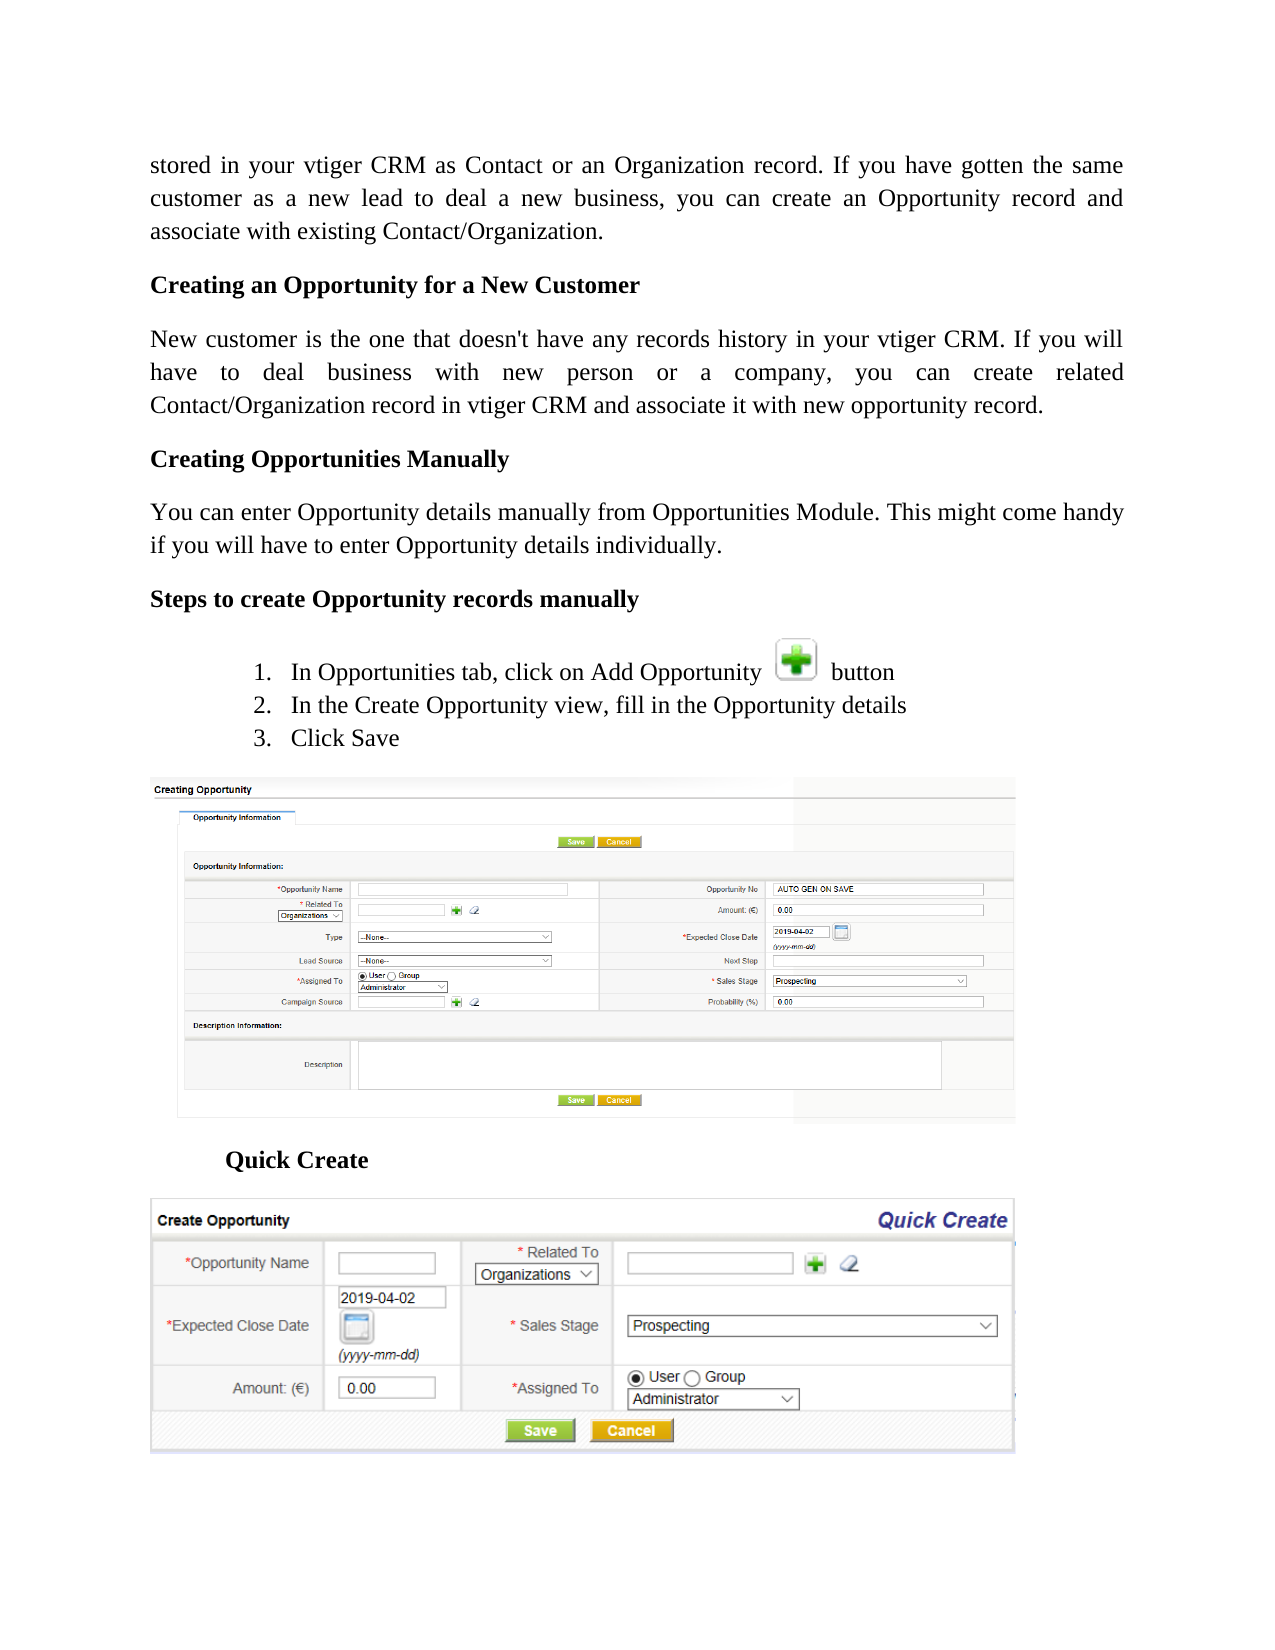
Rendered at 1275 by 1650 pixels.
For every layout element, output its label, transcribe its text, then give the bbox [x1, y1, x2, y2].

list In the Create Opportunity view, fill in the Opportunity details [253, 690, 1125, 719]
text You can enter Opportunity details manually from Opportunities Module. This might come handy if you will have to enter Opportunity details individually. [150, 497, 1125, 559]
text Creating an Opportunity for a New Customer [150, 270, 1125, 299]
picture [150, 1198, 1016, 1454]
picture [150, 777, 1016, 1124]
text Steps to create Opportunity records manually [150, 584, 1125, 613]
picture [774, 638, 819, 681]
text New customer is the one that doesn't have any records history in your vtiger CRM. If you will have to deal business with new person or a company, you can create related Contact/Organization record in vtiger CRM and associate it with new opportunity record. [150, 324, 1125, 418]
text Quick Create [150, 1145, 1125, 1173]
text Creating Opportunities Manually [150, 444, 1125, 472]
text stored in your vtiger CRM as Contact or an Organization record. If you have gotten the same customer as a new lead to deal a new business, you can create an Opportunity record and associate with existing Contact/Organization. [150, 150, 1125, 245]
list In Opportunities tab, click on Add Opportunity button [253, 638, 1125, 686]
list Click Save [253, 723, 1125, 752]
